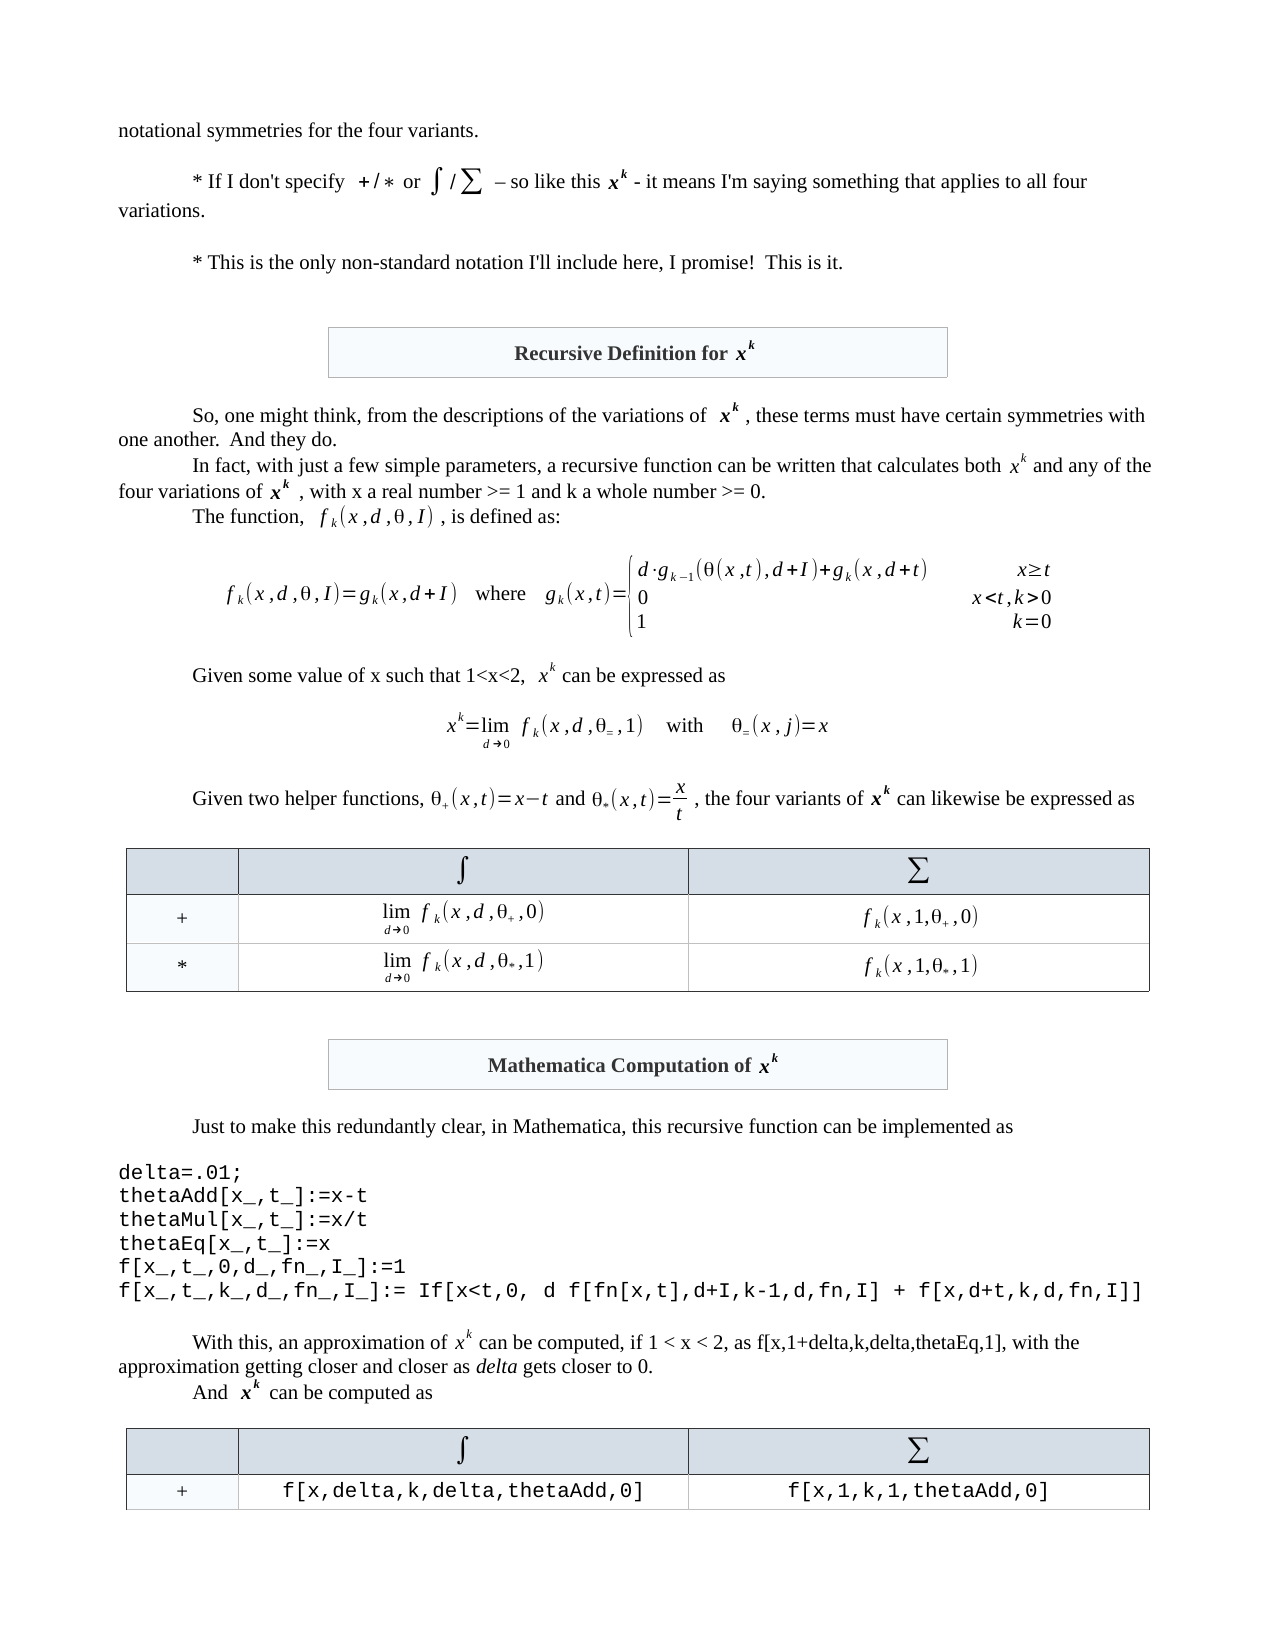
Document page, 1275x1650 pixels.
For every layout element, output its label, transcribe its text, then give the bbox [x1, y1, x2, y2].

text Recursive Definition for [329, 328, 947, 377]
text delta=.01; [118, 1162, 1157, 1185]
text * This is the only non-standard notation I'll include here, I promise! This is it. [118, 250, 1157, 274]
text * If I don't specify or– so like this- it means I'm saying something that applies to all four variations. [118, 166, 1157, 222]
text With this, an approximation ofcan be computed, if 1 < x < 2, as f[x,1+delta,k,delta,thetaEq,1], with the approximation getting closer and closer as delta gets closer to 0. [118, 1328, 1157, 1378]
table_cell + [127, 895, 238, 942]
table_header [127, 1429, 238, 1474]
table_cell f[x,1,k,1,thetaAdd,0] [689, 1475, 1149, 1509]
text f[x_,t_,k_,d_,fn_,I_]:= If[x<t,0, d f[fn[x,t],d+I,k-1,d,fn,I] + f[x,d+t,k,d,fn,I]] [118, 1280, 1157, 1303]
table_cell [689, 944, 1149, 991]
table_header [239, 1429, 688, 1474]
table_cell [689, 895, 1149, 942]
table_header [689, 849, 1149, 894]
text The function, , is defined as: [118, 503, 1157, 531]
table_header [689, 1429, 1149, 1474]
text thetaAdd[x_,t_]:=x-t [118, 1185, 1157, 1209]
text f[x_,t_,0,d_,fn_,I_]:=1 [118, 1256, 1157, 1280]
text In fact, with just a few simple parameters, a recursive function can be written that calculates bothand any of the four variations of, with x a real number >= 1 and k a whole number >= 0. [118, 451, 1157, 503]
text And can be computed as [118, 1378, 1157, 1404]
text Just to make this redundantly clear, in Mathematica, this recursive function can be implemented as [118, 1113, 1157, 1138]
table_header [127, 849, 238, 894]
table_cell * [127, 944, 238, 991]
text So, one might think, from the descriptions of the variations of , these terms must have certain symmetries with one another. And they do. [118, 401, 1157, 451]
text notational symmetries for the four variants. [118, 118, 1157, 142]
table_cell f[x,delta,k,delta,thetaAdd,0] [239, 1475, 688, 1509]
text Given two helper functions,and, the four variants ofcan likewise be expressed as [118, 775, 1157, 824]
table_cell + [127, 1475, 238, 1509]
text thetaEq[x_,t_]:=x [118, 1233, 1157, 1256]
table_header [239, 849, 688, 894]
table_cell [239, 944, 688, 991]
table_cell [239, 895, 688, 942]
text thetaMul[x_,t_]:=x/t [118, 1209, 1157, 1233]
text Given some value of x such that 1<x<2, can be expressed as [118, 661, 1157, 687]
text Mathematica Computation of [329, 1040, 947, 1089]
